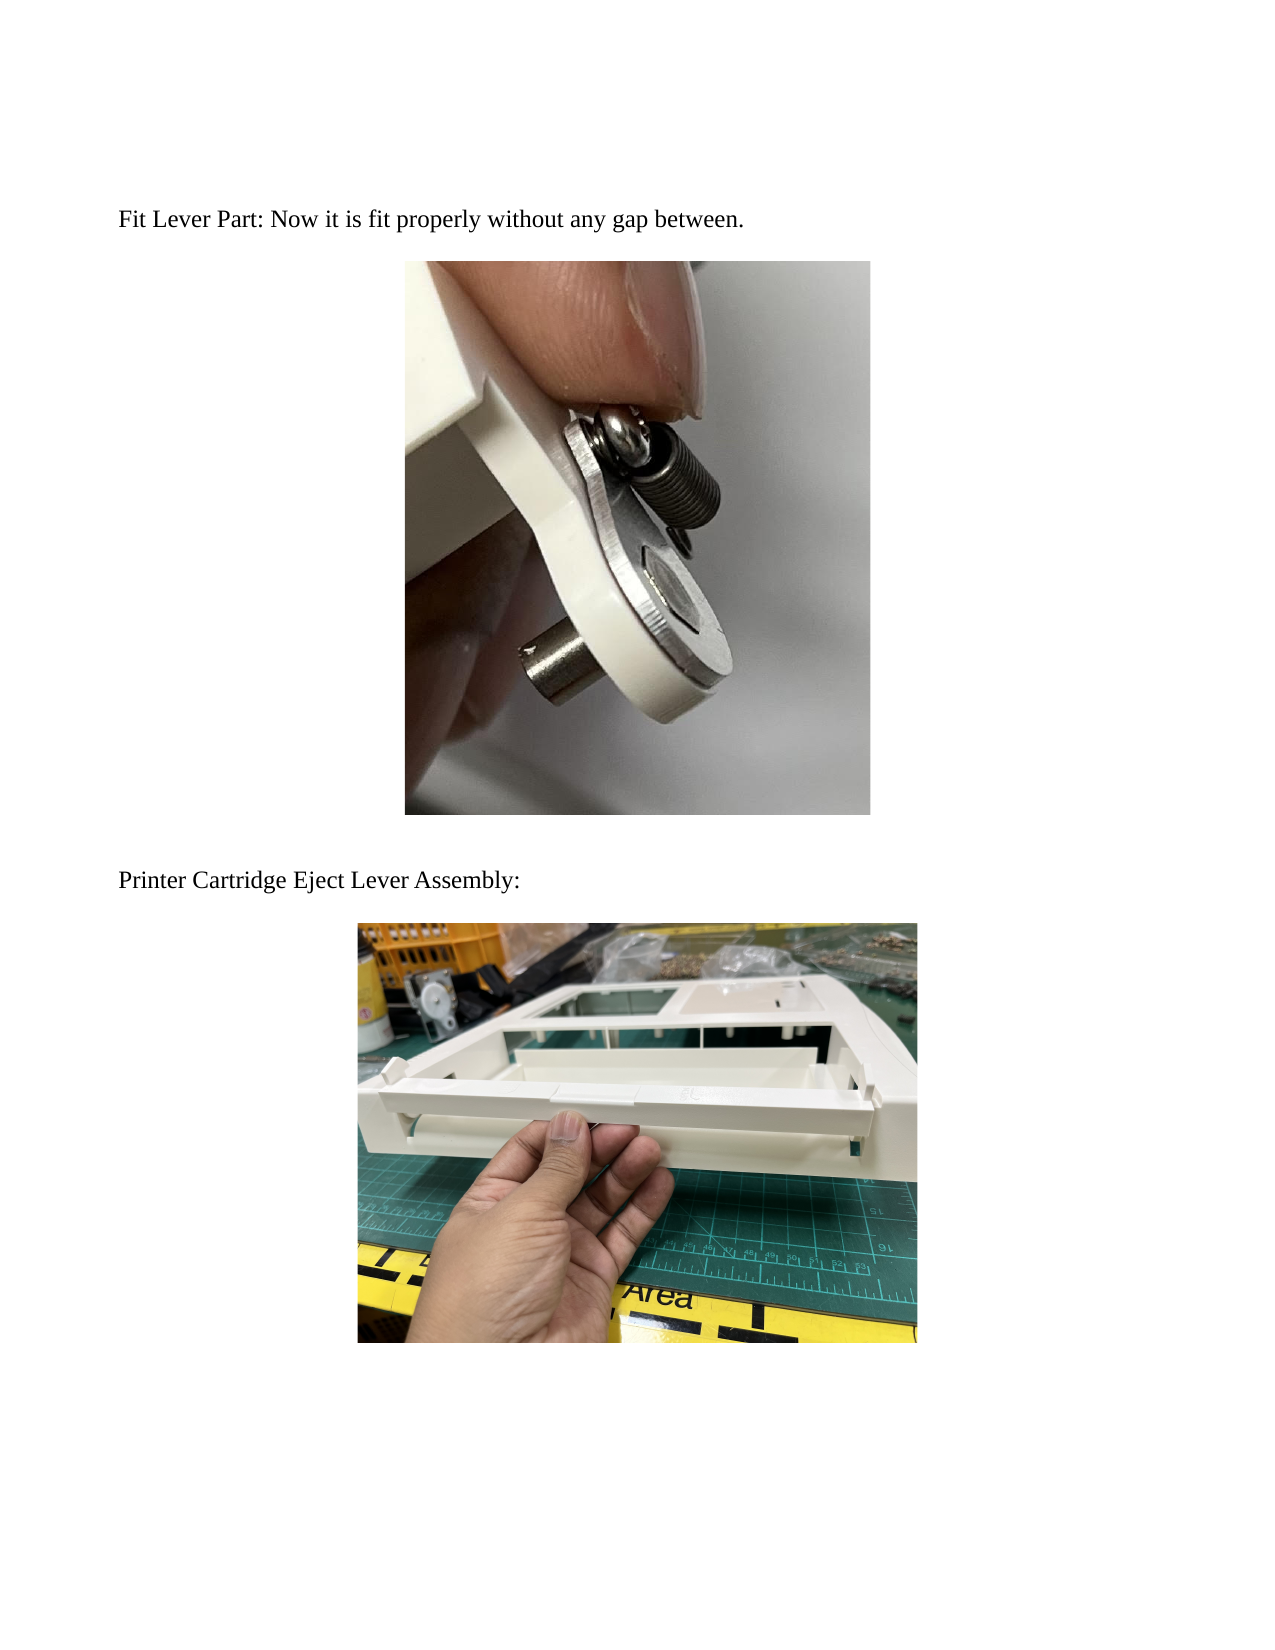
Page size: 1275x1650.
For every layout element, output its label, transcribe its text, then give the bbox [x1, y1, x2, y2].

picture [404, 261, 871, 815]
text Printer Cartridge Eject Lever Assembly: [118, 866, 1157, 894]
picture [357, 923, 918, 1343]
text Fit Lever Part: Now it is fit properly without any gap between. [118, 204, 1157, 233]
